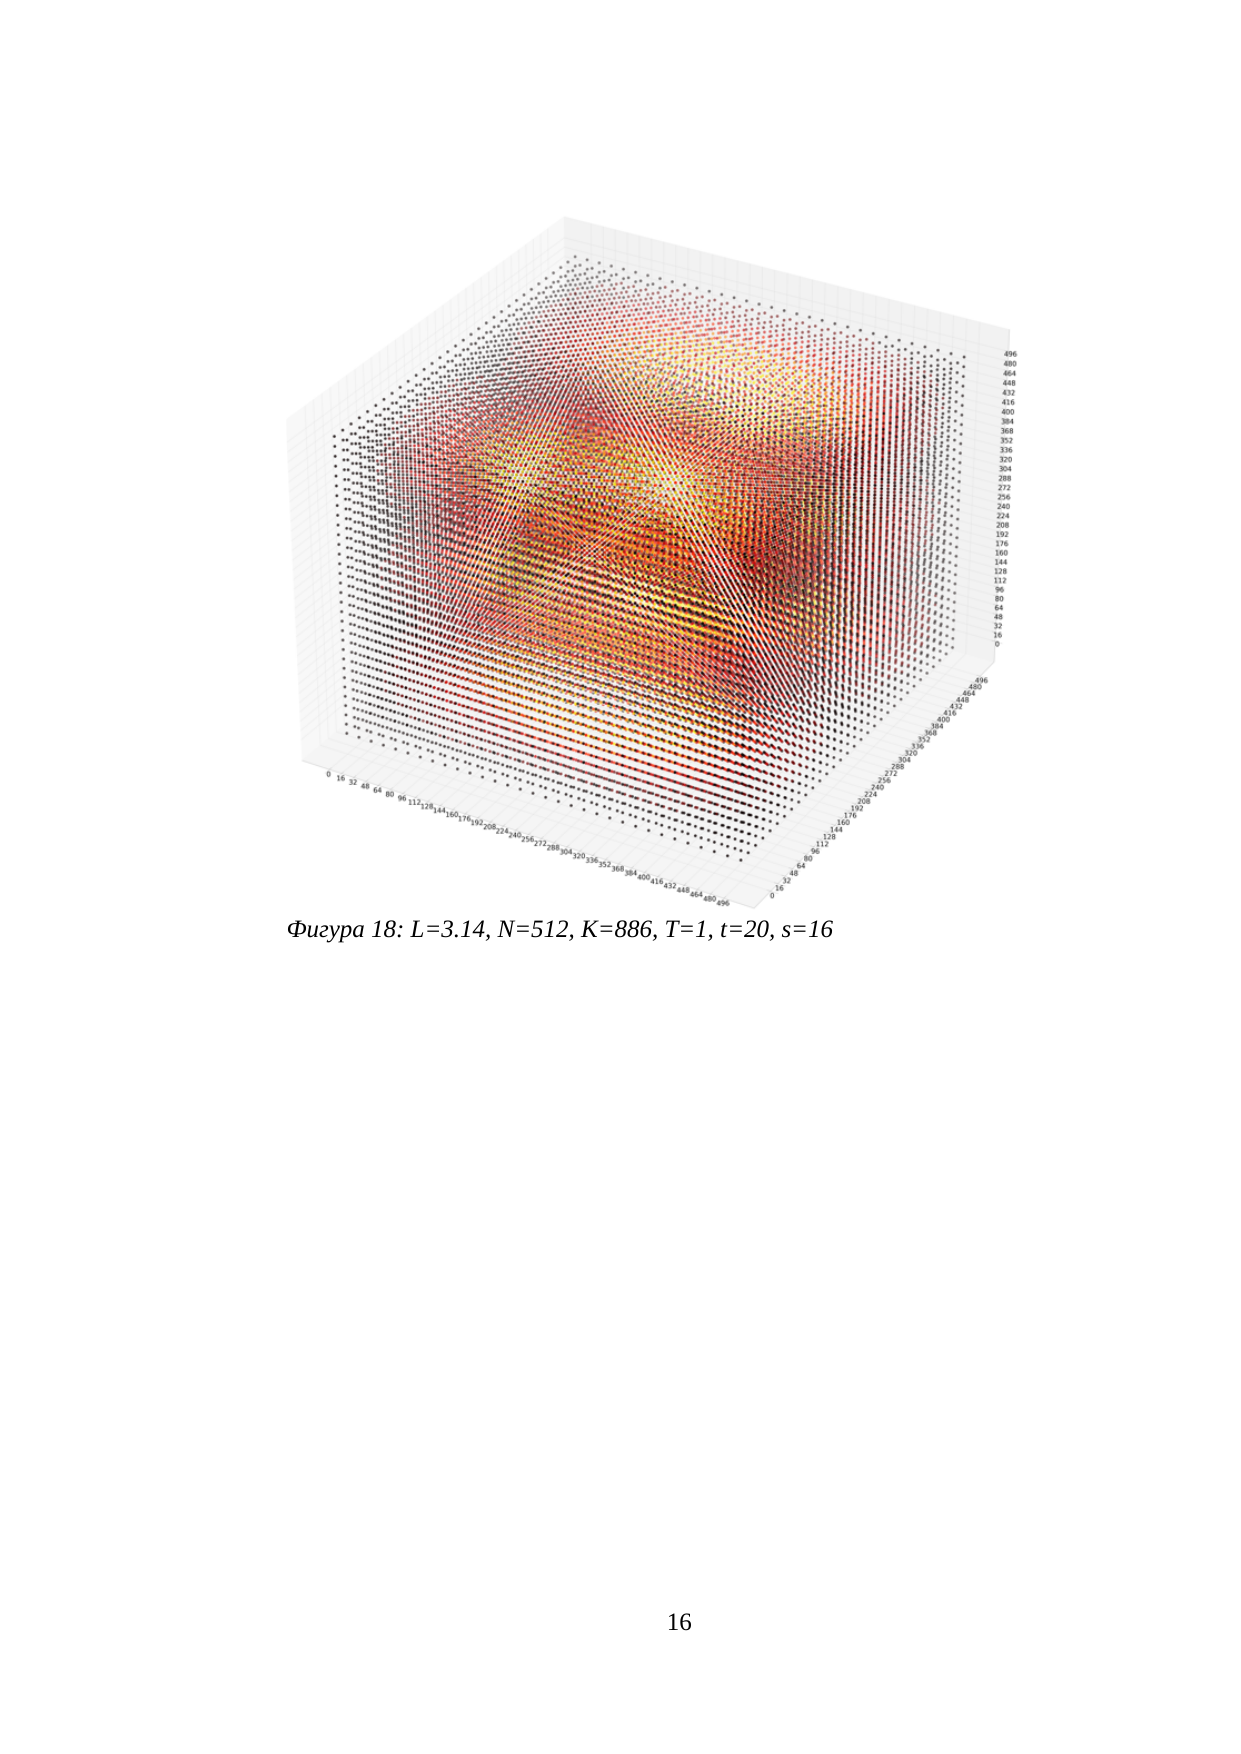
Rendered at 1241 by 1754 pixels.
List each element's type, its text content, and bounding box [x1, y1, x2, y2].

picture [286, 171, 1022, 914]
text Фигура 18: L=3.14, N=512, K=886, T=1, t=20, s=16 [286, 914, 1022, 943]
